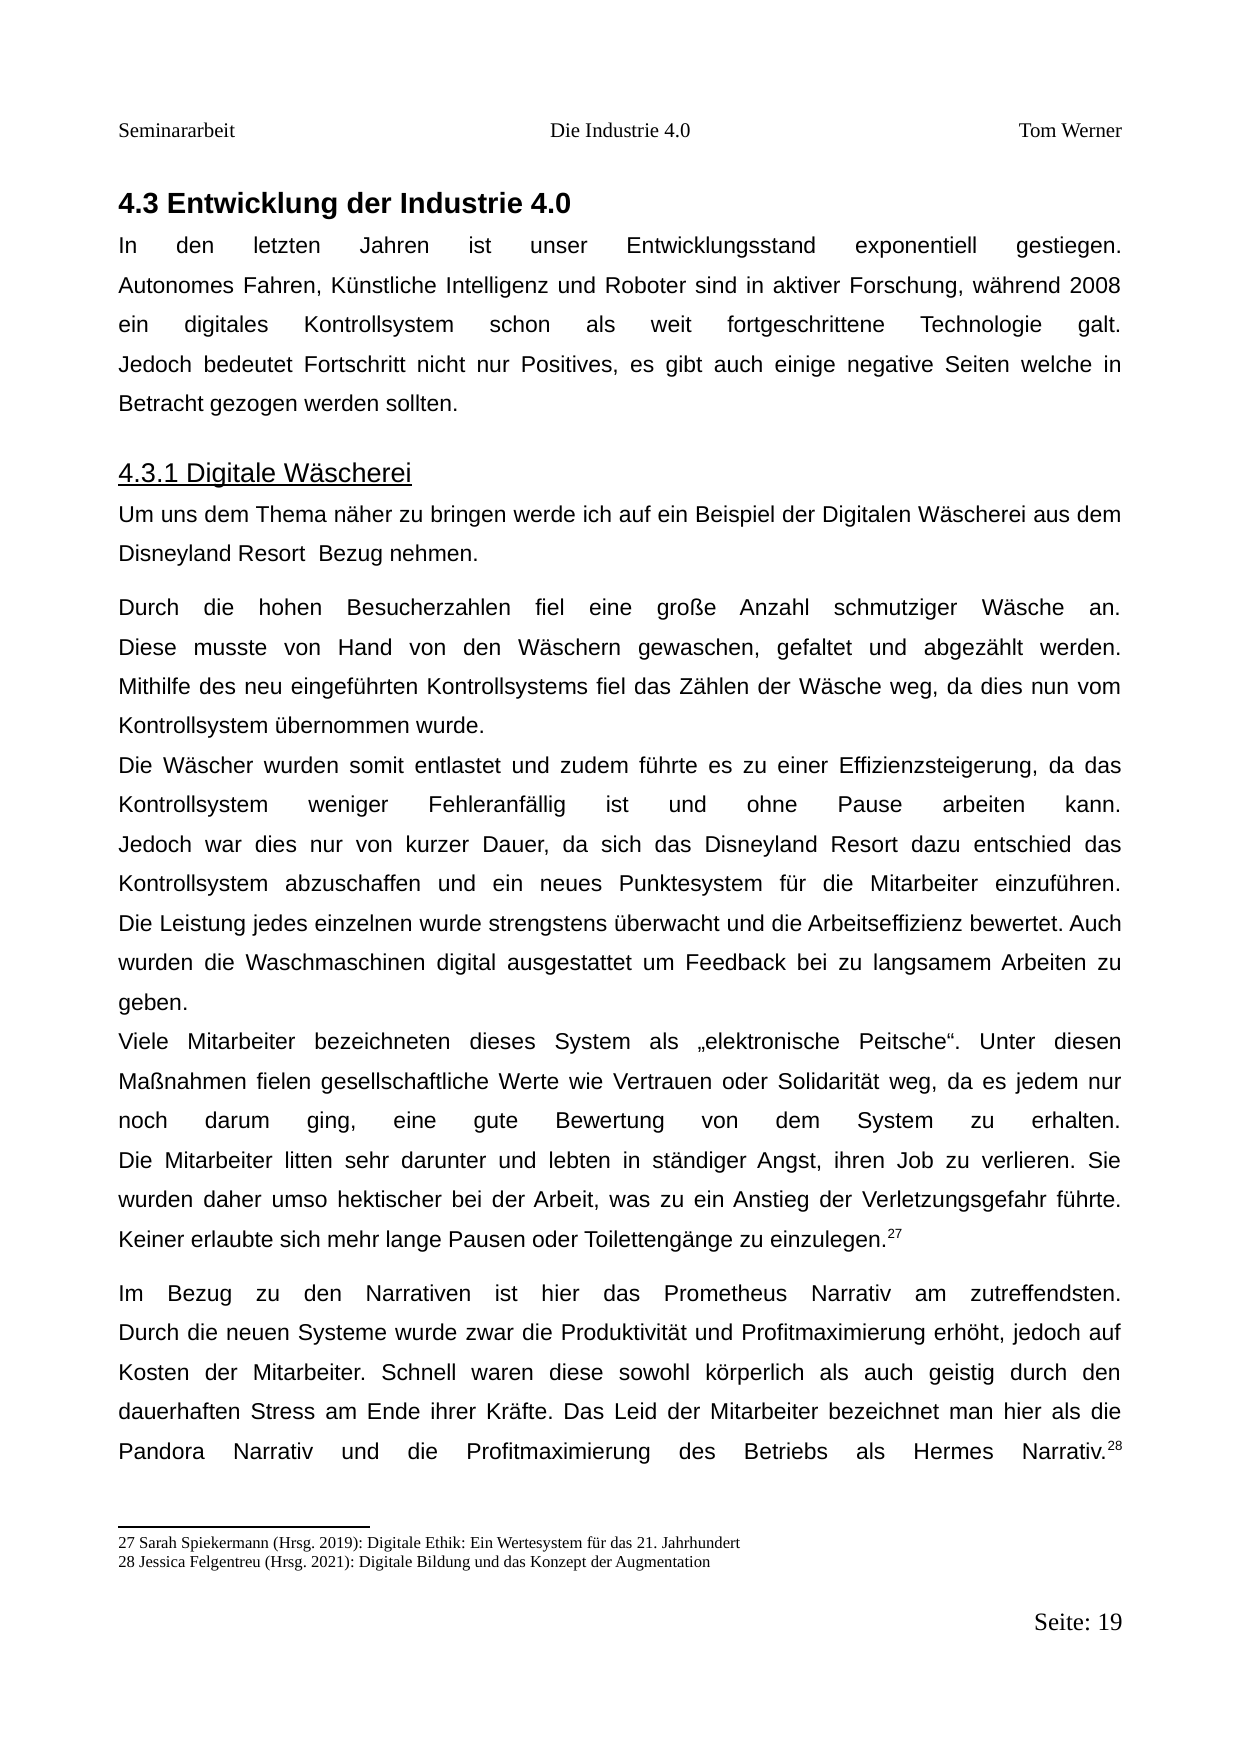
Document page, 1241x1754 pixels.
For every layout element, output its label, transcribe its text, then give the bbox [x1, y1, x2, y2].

subtitle 4.3 Entwicklung der Industrie 4.0 [118, 186, 1122, 220]
subtitle 4.3.1 Digitale Wäscherei [118, 457, 1122, 488]
text Durch die hohen Besucherzahlen fiel eine große Anzahl schmutziger Wäsche an. Diese musste von Hand von den Wäschern gewaschen, gefaltet und abgezählt werden. Mithilfe des neu eingeführten Kontrollsystems fiel das Zählen der Wäsche weg, da dies nun vom Kontrollsystem übernommen wurde. Die Wäscher wurden somit entlastet und zudem führte es zu einer Effizienzsteigerung, da das Kontrollsystem weniger Fehleranfällig ist und ohne Pause arbeiten kann. Jedoch war dies nur von kurzer Dauer, da sich das Disneyland Resort dazu entschied das Kontrollsystem abzuschaffen und ein neues Punktesystem für die Mitarbeiter einzuführen. Die Leistung jedes einzelnen wurde strengstens überwacht und die Arbeitseffizienz bewertet. Auch wurden die Waschmaschinen digital ausgestattet um Feedback bei zu langsamem Arbeiten zu geben. Viele Mitarbeiter bezeichneten dieses System als „elektronische Peitsche“. Unter diesen Maßnahmen fielen gesellschaftliche Werte wie Vertrauen oder Solidarität weg, da es jedem nur noch darum ging, eine gute Bewertung von dem System zu erhalten. Die Mitarbeiter litten sehr darunter und lebten in ständiger Angst, ihren Job zu verlieren. Sie wurden daher umso hektischer bei der Arbeit, was zu ein Anstieg der Verletzungsgefahr führte. Keiner erlaubte sich mehr lange Pausen oder Toilettengänge zu einzulegen. [118, 594, 1122, 1252]
text Um uns dem Thema näher zu bringen werde ich auf ein Beispiel der Digitalen Wäscherei aus dem Disneyland Resort Bezug nehmen. [118, 501, 1122, 566]
text In den letzten Jahren ist unser Entwicklungsstand exponentiell gestiegen. Autonomes Fahren, Künstliche Intelligenz und Roboter sind in aktiver Forschung, während 2008 ein digitales Kontrollsystem schon als weit fortgeschrittene Technologie galt. Jedoch bedeutet Fortschritt nicht nur Positives, es gibt auch einige negative Seiten welche in Betracht gezogen werden sollten. [118, 232, 1122, 417]
text Im Bezug zu den Narrativen ist hier das Prometheus Narrativ am zutreffendsten. Durch die neuen Systeme wurde zwar die Produktivität und Profitmaximierung erhöht, jedoch auf Kosten der Mitarbeiter. Schnell waren diese sowohl körperlich als auch geistig durch den dauerhaften Stress am Ende ihrer Kräfte. Das Leid der Mitarbeiter bezeichnet man hier als die Pandora Narrativ und die Profitmaximierung des Betriebs als Hermes Narrativ. [118, 1280, 1122, 1503]
text Sarah Spiekermann (Hrsg. 2019): Digitale Ethik: Ein Wertesystem für das 21. Jahrhundert [118, 1533, 1122, 1552]
text Jessica Felgentreu (Hrsg. 2021): Digitale Bildung und das Konzept der Augmentation [118, 1552, 1122, 1571]
